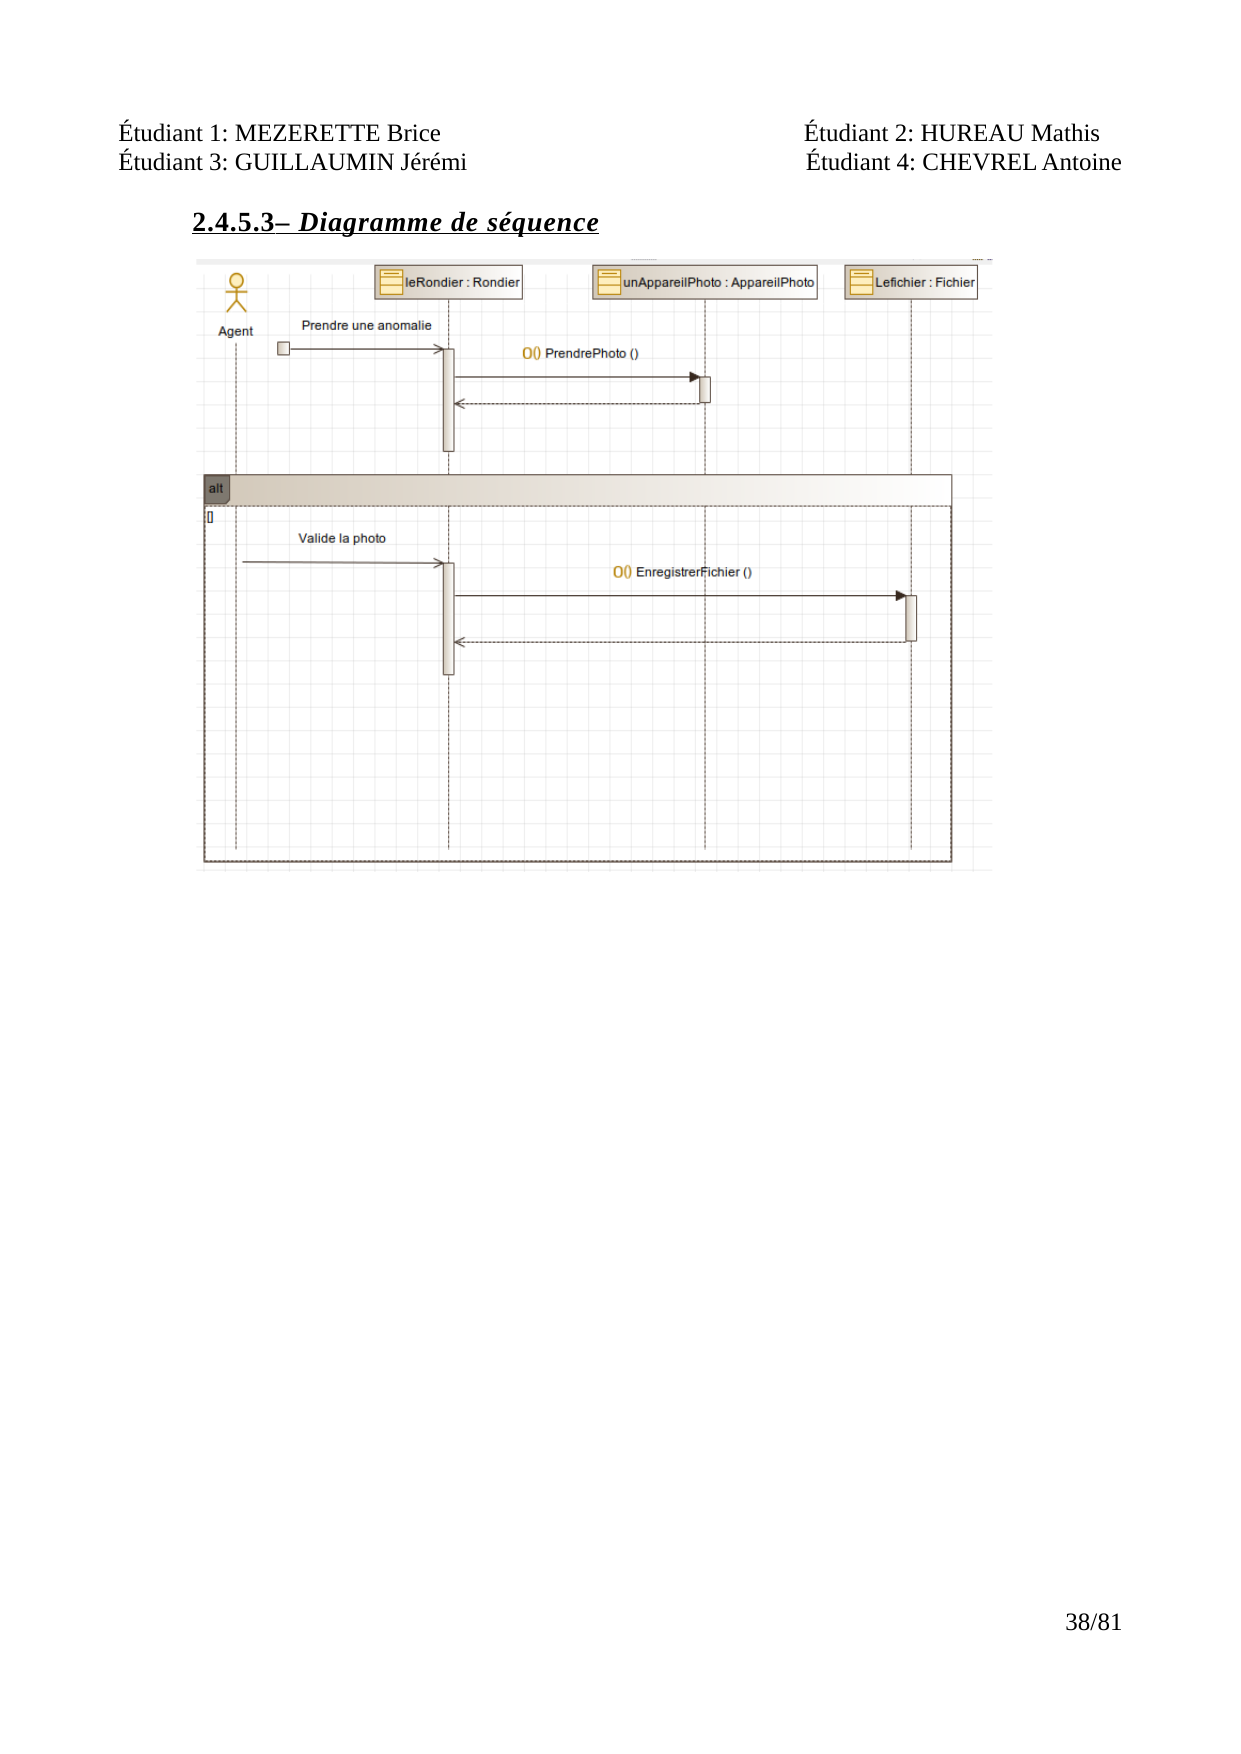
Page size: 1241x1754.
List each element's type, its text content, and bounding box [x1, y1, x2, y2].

subtitle 2.4.5.3– Diagramme de séquence [118, 205, 1122, 237]
picture [196, 259, 993, 872]
